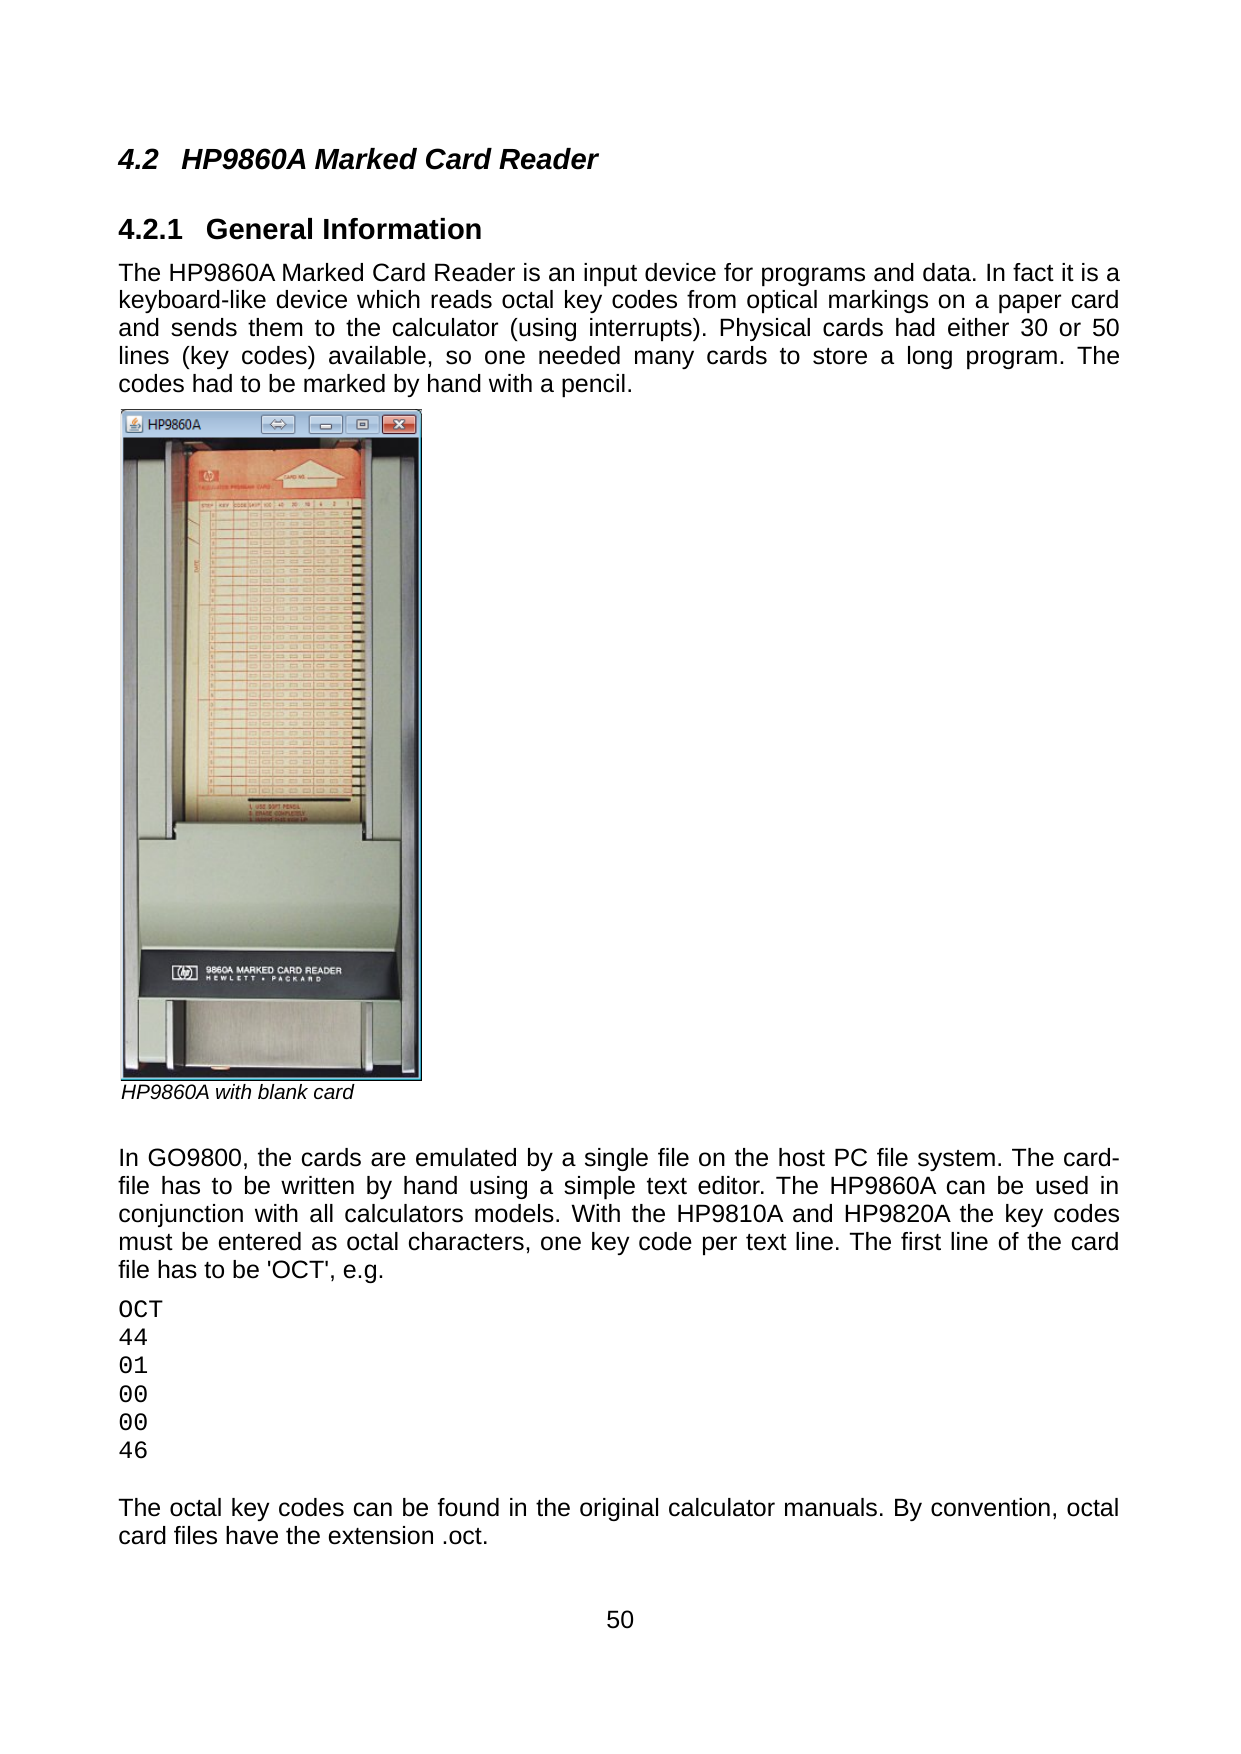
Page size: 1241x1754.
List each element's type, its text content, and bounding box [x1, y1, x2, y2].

text The HP9860A Marked Card Reader is an input device for programs and data. In fact it is a keyboard-like device which reads octal key codes from optical markings on a paper card and sends them to the calculator (using interrupts). Physical cards had either 30 or 50 lines (key codes) available, so one needed many cards to store a long program. The codes had to be marked by hand with a pencil. [118, 258, 1122, 398]
text 44 [118, 1325, 1122, 1353]
subtitle HP9860A Marked Card Reader [118, 143, 1122, 176]
subtitle General Information [118, 213, 1122, 246]
picture [120, 409, 422, 1081]
text HP9860A with blank card [121, 1081, 422, 1104]
text The octal key codes can be found in the original calculator manuals. By convention, octal card files have the extension .oct. [118, 1494, 1122, 1550]
text 46 [118, 1438, 1122, 1466]
text 00 [118, 1410, 1122, 1438]
text 00 [118, 1381, 1122, 1410]
text In GO9800, the cards are emulated by a single file on the host PC file system. The card-file has to be written by hand using a simple text editor. The HP9860A can be used in conjunction with all calculators models. With the HP9810A and HP9820A the key codes must be entered as octal characters, one key code per text line. The first line of the card file has to be 'OCT', e.g. [118, 1144, 1122, 1284]
text 01 [118, 1353, 1122, 1381]
text OCT [118, 1296, 1122, 1325]
